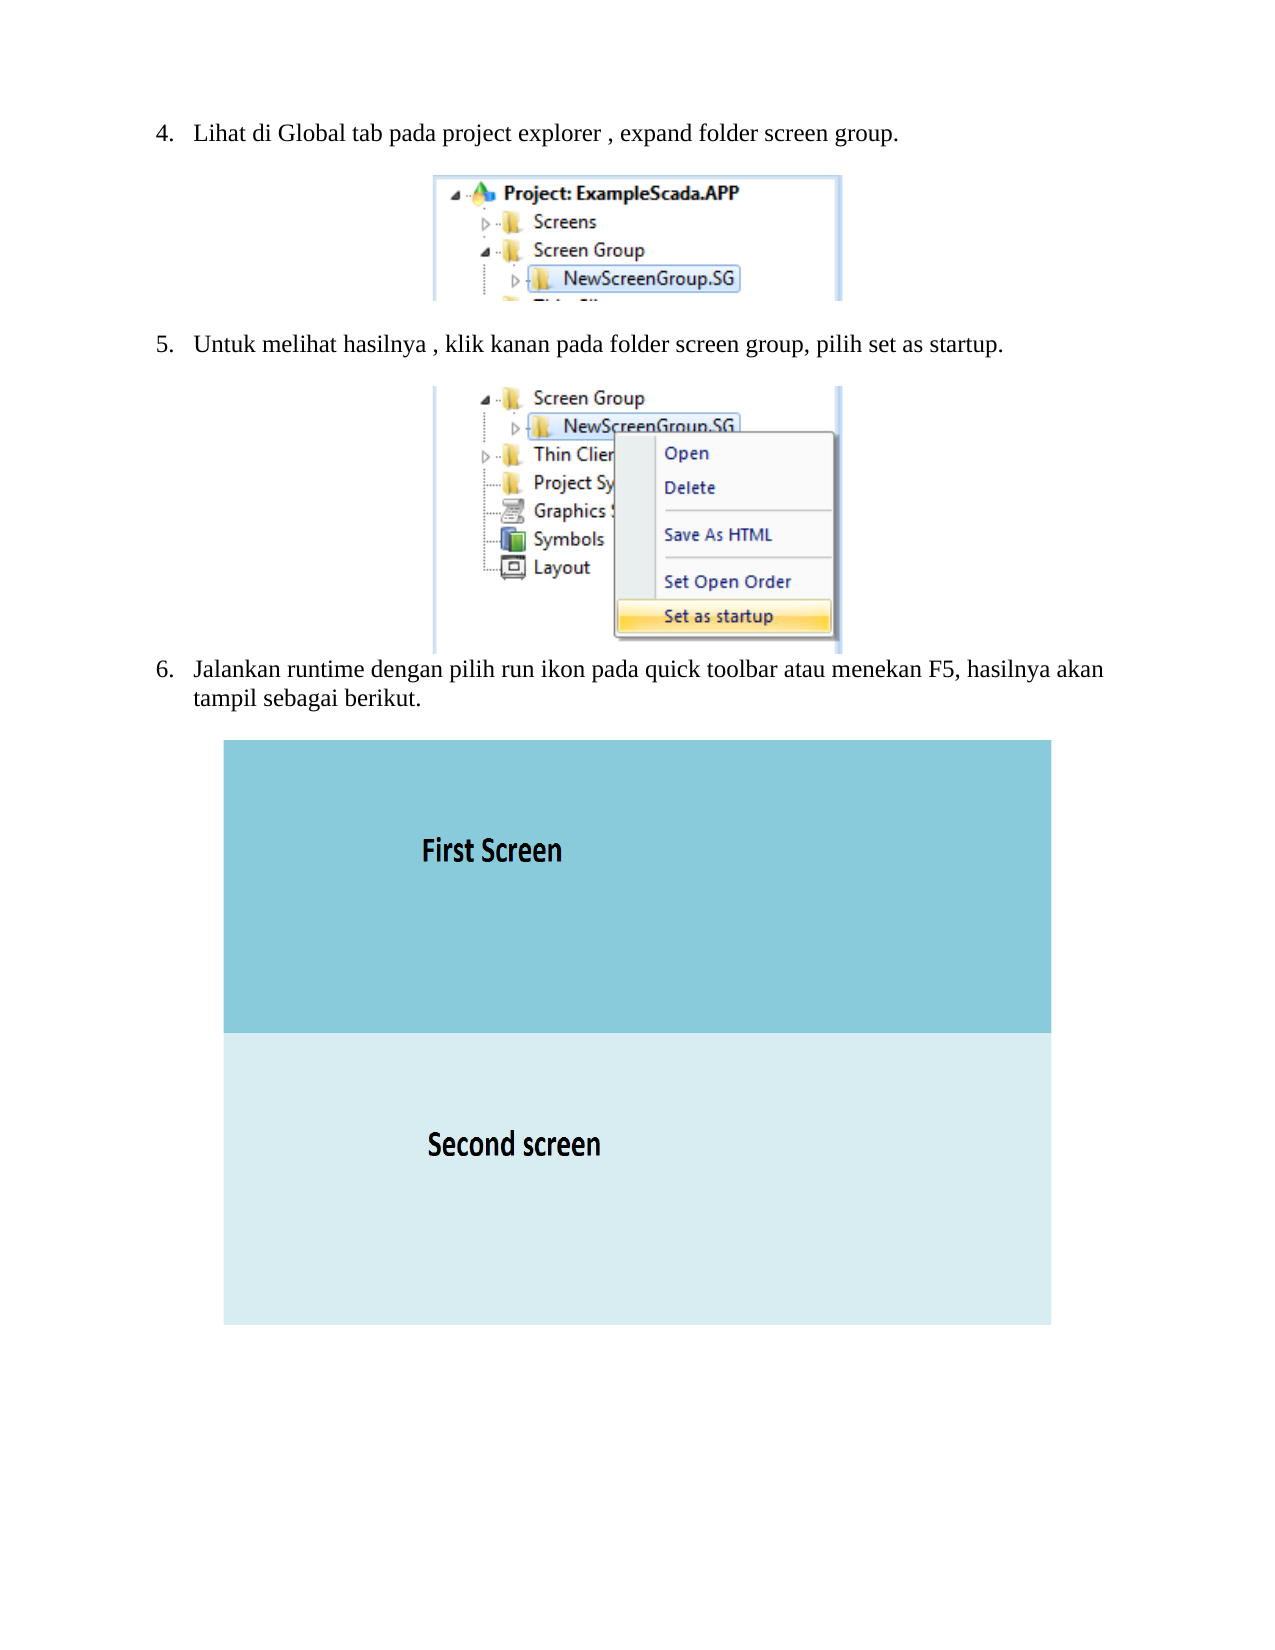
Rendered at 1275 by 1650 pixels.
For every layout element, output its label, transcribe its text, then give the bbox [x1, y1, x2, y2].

list Lihat di Global tab pada project explorer , expand folder screen group. [156, 118, 1157, 147]
picture [223, 740, 1052, 1325]
list Untuk melihat hasilnya , klik kanan pada folder screen group, pilih set as startup. [156, 329, 1157, 358]
picture [432, 175, 843, 301]
picture [432, 386, 843, 654]
list Jalankan runtime dengan pilih run ikon pada quick toolbar atau menekan F5, hasilnya akan tampil sebagai berikut. [156, 387, 1157, 712]
